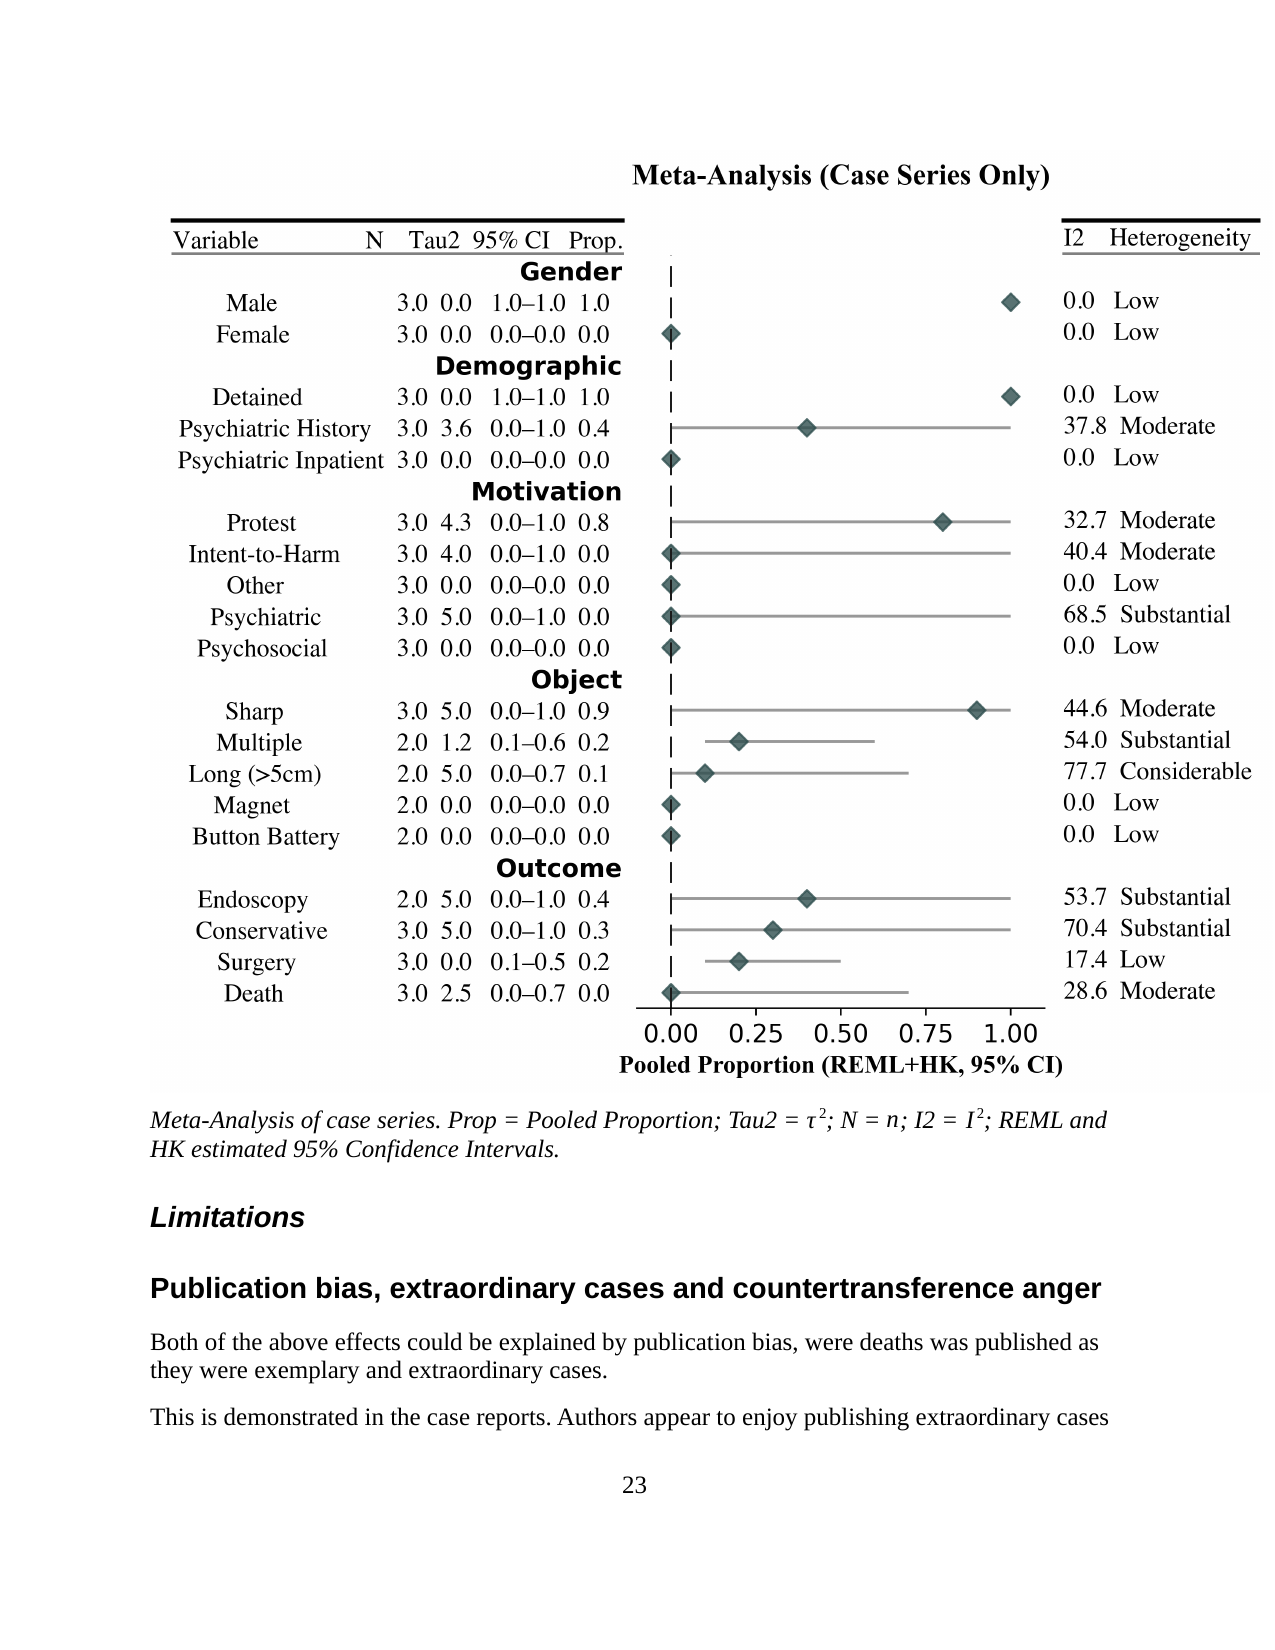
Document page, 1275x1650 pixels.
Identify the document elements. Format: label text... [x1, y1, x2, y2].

text This is demonstrated in the case reports. Authors appear to enjoy publishing extraordinary cases [150, 1402, 1125, 1431]
subtitle Limitations [150, 1201, 1125, 1234]
text Meta-Analysis of case series. Prop = Pooled Proportion; Tau2 = ; N = ; I2 = ; REML and HK estimated 95% Confidence Intervals. [150, 1105, 1125, 1163]
text Both of the above effects could be explained by publication bias, were deaths was published as they were exemplary and extraordinary cases. [150, 1327, 1125, 1384]
picture [150, 150, 1273, 1093]
subtitle Publication bias, extraordinary cases and countertransference anger [150, 1272, 1125, 1305]
